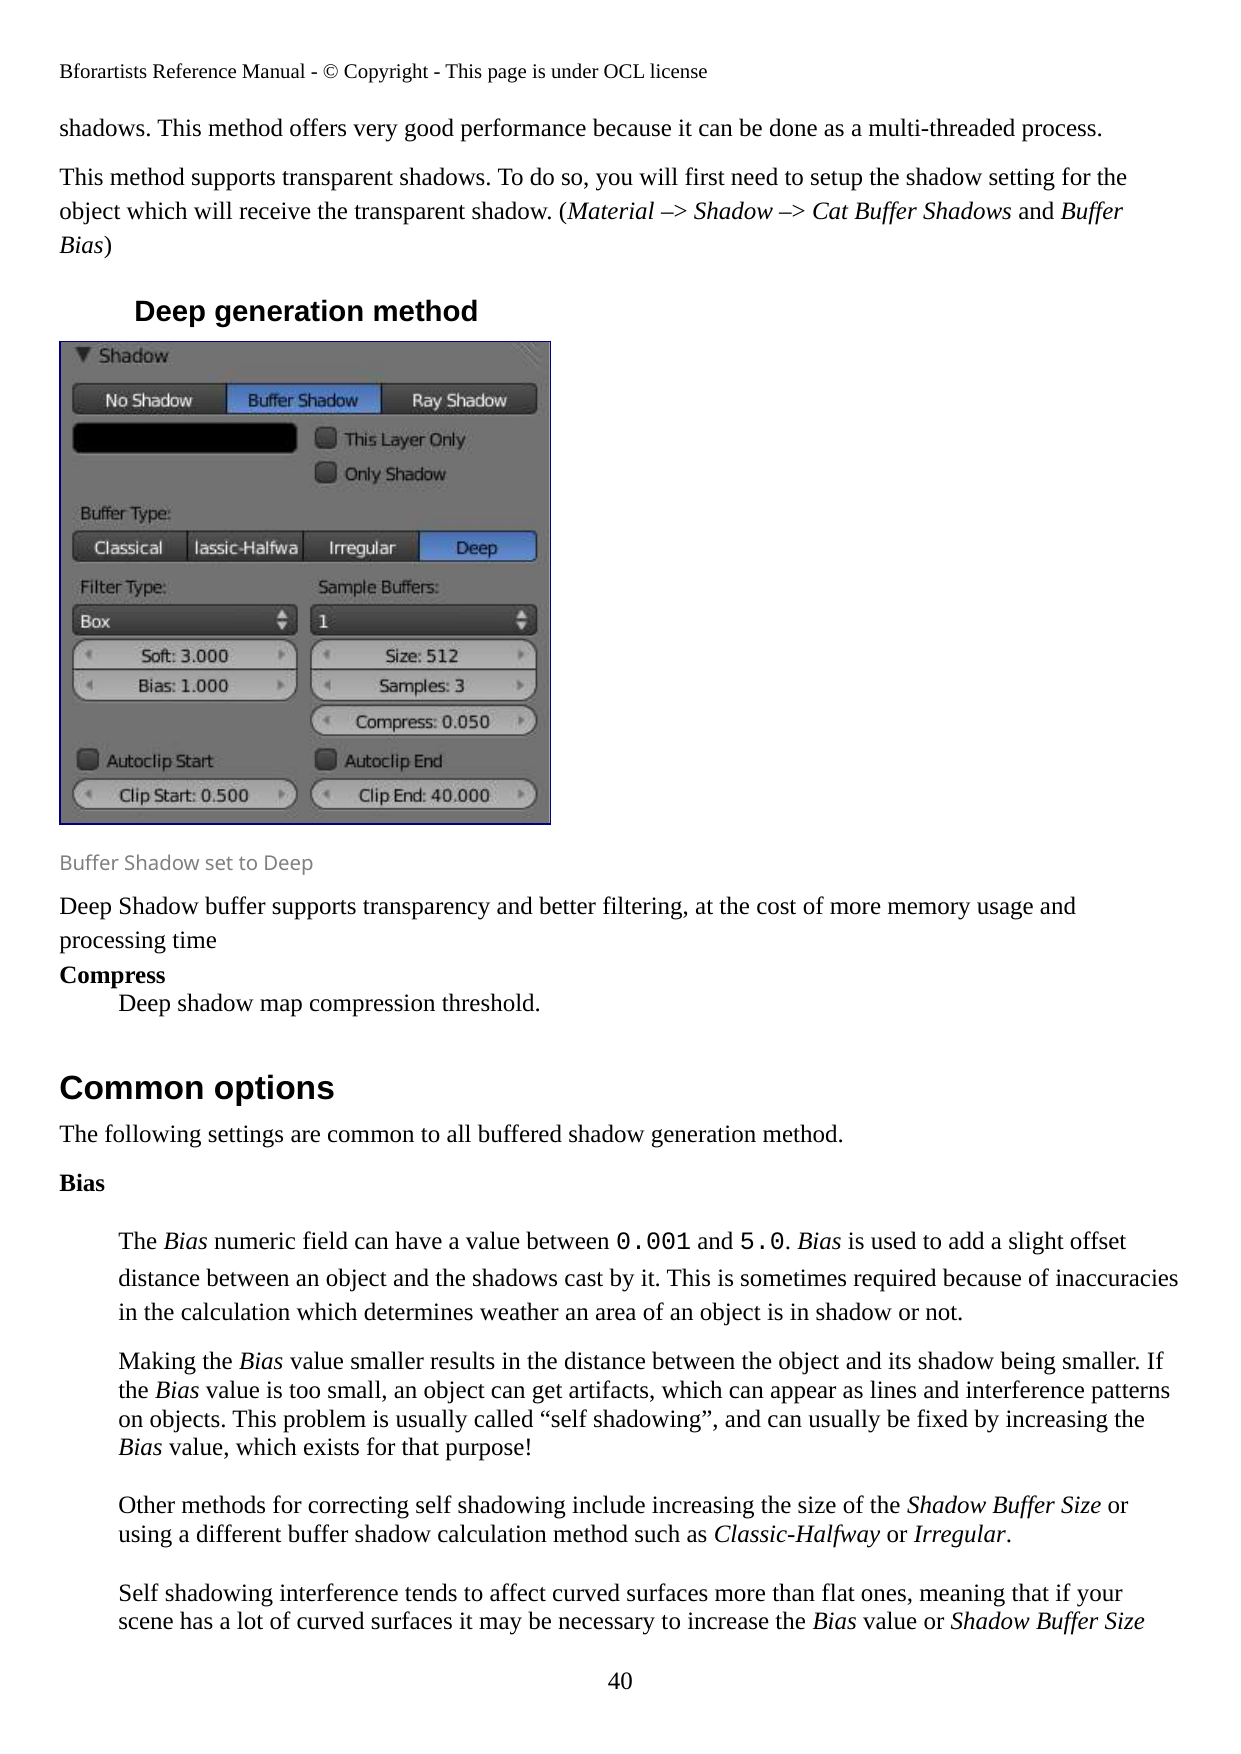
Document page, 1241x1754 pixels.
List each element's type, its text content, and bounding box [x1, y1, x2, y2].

text Buffer Shadow set to Deep [59, 845, 1181, 876]
list Self shadowing interference tends to affect curved surfaces more than flat ones, meaning that if your scene has a lot of curved surfaces it may be necessary to increase the Bias value or Shadow Buffer Size [118, 1578, 1181, 1635]
text Deep Shadow buffer supports transparency and better filtering, at the cost of more memory usage and processing time [59, 891, 1181, 954]
text The Bias numeric field can have a value between 0.001 and 5.0. Bias is used to add a slight offset distance between an object and the shadows cast by it. This is sometimes required because of inaccuracies in the calculation which determines weather an area of an object is in shadow or not. [118, 1226, 1181, 1326]
subtitle Bias [59, 1168, 1181, 1197]
subtitle Deep generation method [59, 294, 1181, 328]
subtitle Compress [59, 960, 1181, 988]
subtitle Common options [59, 1068, 1181, 1106]
text This method supports transparent shadows. To do so, you will first need to setup the shadow setting for the object which will receive the transparent shadow. (Material –> Shadow –> Cat Buffer Shadows and Buffer Bias) [59, 162, 1181, 259]
list Other methods for correcting self shadowing include increasing the size of the Shadow Buffer Size or using a different buffer shadow calculation method such as Classic-Halfway or Irregular. [118, 1491, 1181, 1548]
list Making the Bias value smaller results in the distance between the object and its shadow being smaller. If the Bias value is too small, an object can get artifacts, which can appear as lines and interference patterns on objects. This problem is usually called “self shadowing”, and can usually be fixed by increasing the Bias value, which exists for that purpose! [118, 1346, 1181, 1461]
picture [61, 342, 550, 823]
text The following settings are common to all buffered shadow generation method. [59, 1119, 1181, 1147]
list Deep shadow map compression threshold. [118, 988, 1181, 1017]
text shadows. This method offers very good performance because it can be done as a multi-threaded process. [59, 113, 1181, 141]
